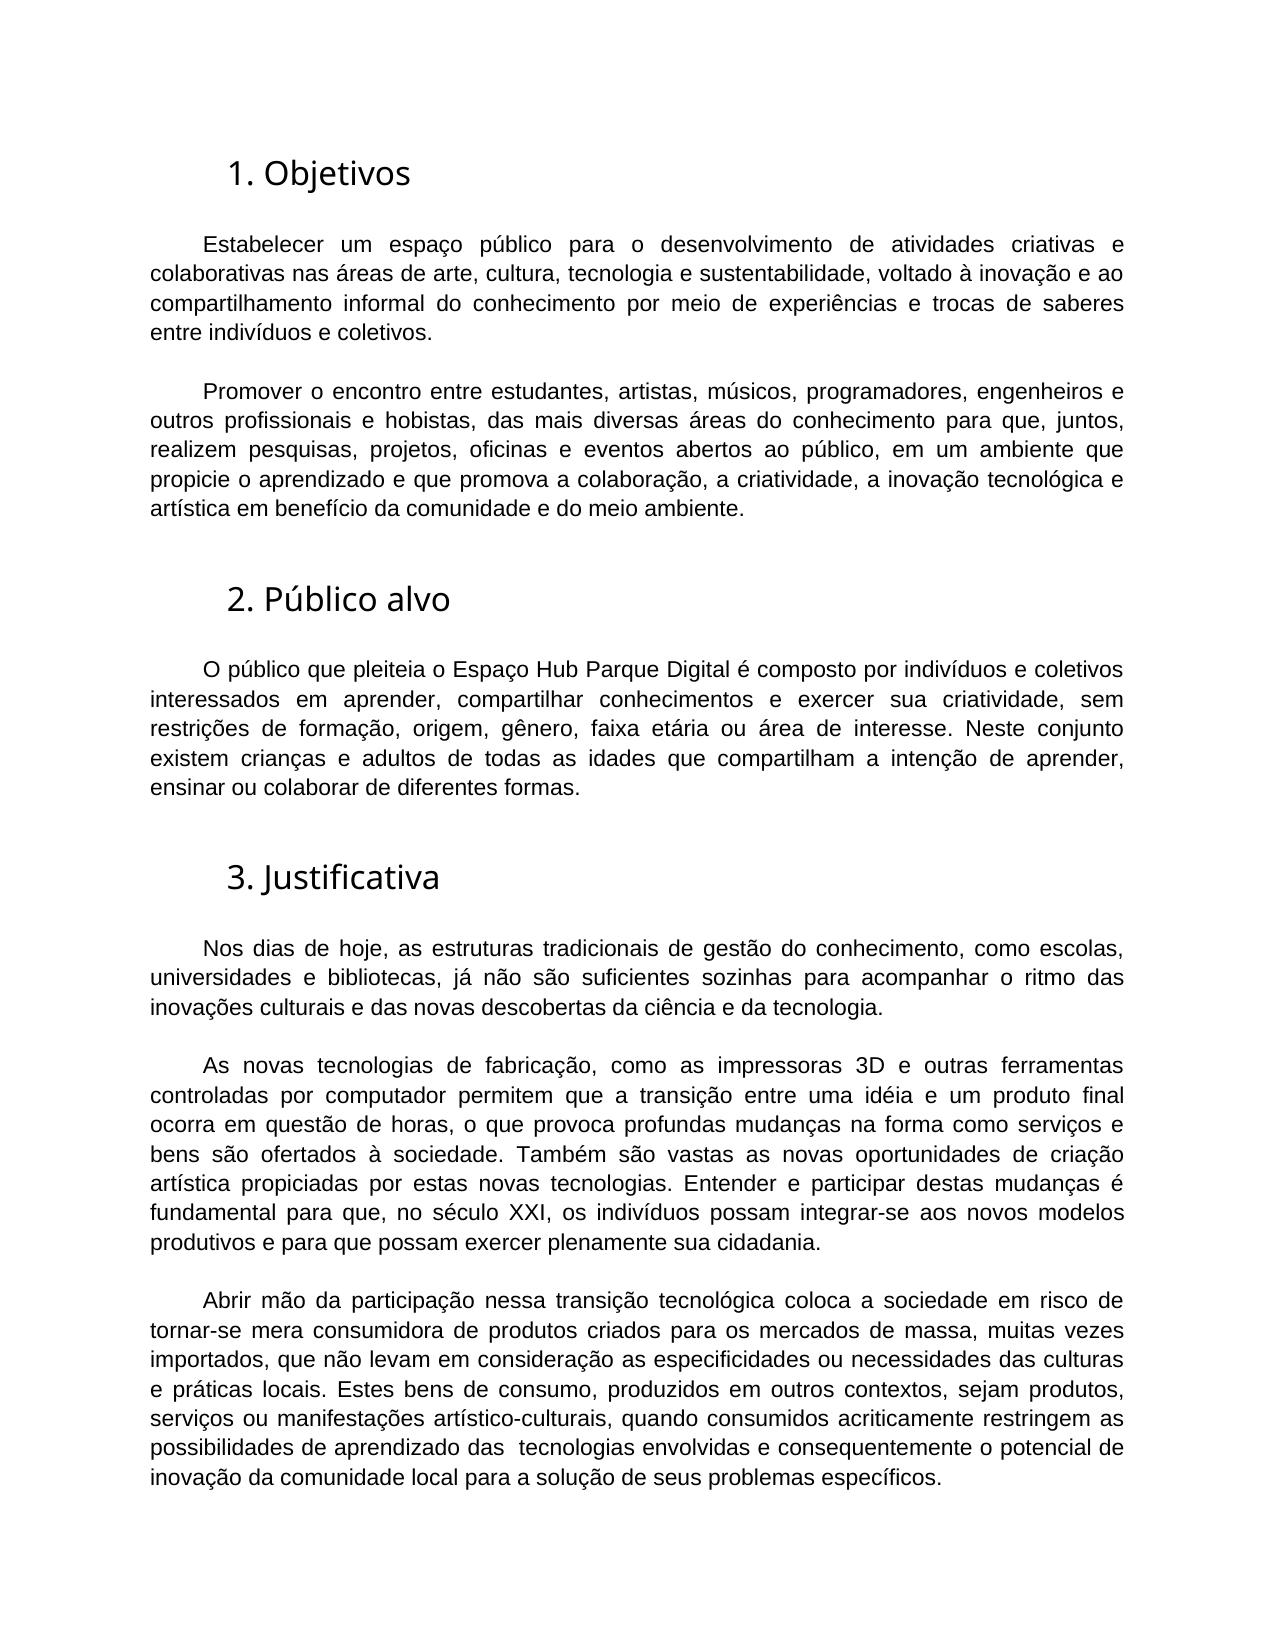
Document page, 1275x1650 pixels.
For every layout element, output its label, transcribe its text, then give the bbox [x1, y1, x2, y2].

text O público que pleiteia o Espaço Hub Parque Digital é composto por indivíduos e coletivos interessados em aprender, compartilhar conhecimentos e exercer sua criatividade, sem restrições de formação, origem, gênero, faixa etária ou área de interesse. Neste conjunto existem crianças e adultos de todas as idades que compartilham a intenção de aprender, ensinar ou colaborar de diferentes formas. [150, 657, 1125, 800]
text Nos dias de hoje, as estruturas tradicionais de gestão do conhecimento, como escolas, universidades e bibliotecas, já não são suficientes sozinhas para acompanhar o ritmo das inovações culturais e das novas descobertas da ciência e da tecnologia. [150, 936, 1125, 1020]
text Abrir mão da participação nessa transição tecnológica coloca a sociedade em risco de tornar-se mera consumidora de produtos criados para os mercados de massa, muitas vezes importados, que não levam em consideração as especificidades ou necessidades das culturas e práticas locais. Estes bens de consumo, produzidos em outros contextos, sejam produtos, serviços ou manifestações artístico-culturais, quando consumidos acriticamente restringem as possibilidades de aprendizado das tecnologias envolvidas e consequentemente o potencial de inovação da comunidade local para a solução de seus problemas específicos. [150, 1288, 1125, 1490]
text Promover o encontro entre estudantes, artistas, músicos, programadores, engenheiros e outros profissionais e hobistas, das mais diversas áreas do conhecimento para que, juntos, realizem pesquisas, projetos, oficinas e eventos abertos ao público, em um ambiente que propicie o aprendizado e que promova a colaboração, a criatividade, a inovação tecnológica e artística em benefício da comunidade e do meio ambiente. [150, 378, 1125, 522]
subtitle 2. Público alvo [150, 576, 1125, 621]
text As novas tecnologias de fabricação, como as impressoras 3D e outras ferramentas controladas por computador permitem que a transição entre uma idéia e um produto final ocorra em questão de horas, o que provoca profundas mudanças na forma como serviços e bens são ofertados à sociedade. Também são vastas as novas oportunidades de criação artística propiciadas por estas novas tecnologias. Entender e participar destas mudanças é fundamental para que, no século XXI, os indivíduos possam integrar-se aos novos modelos produtivos e para que possam exercer plenamente sua cidadania. [150, 1053, 1125, 1255]
text Estabelecer um espaço público para o desenvolvimento de atividades criativas e colaborativas nas áreas de arte, cultura, tecnologia e sustentabilidade, voltado à inovação e ao compartilhamento informal do conhecimento por meio de experiências e trocas de saberes entre indivíduos e coletivos. [150, 232, 1125, 345]
subtitle 1. Objetivos [150, 150, 1125, 195]
subtitle 3. Justificativa [150, 854, 1125, 899]
